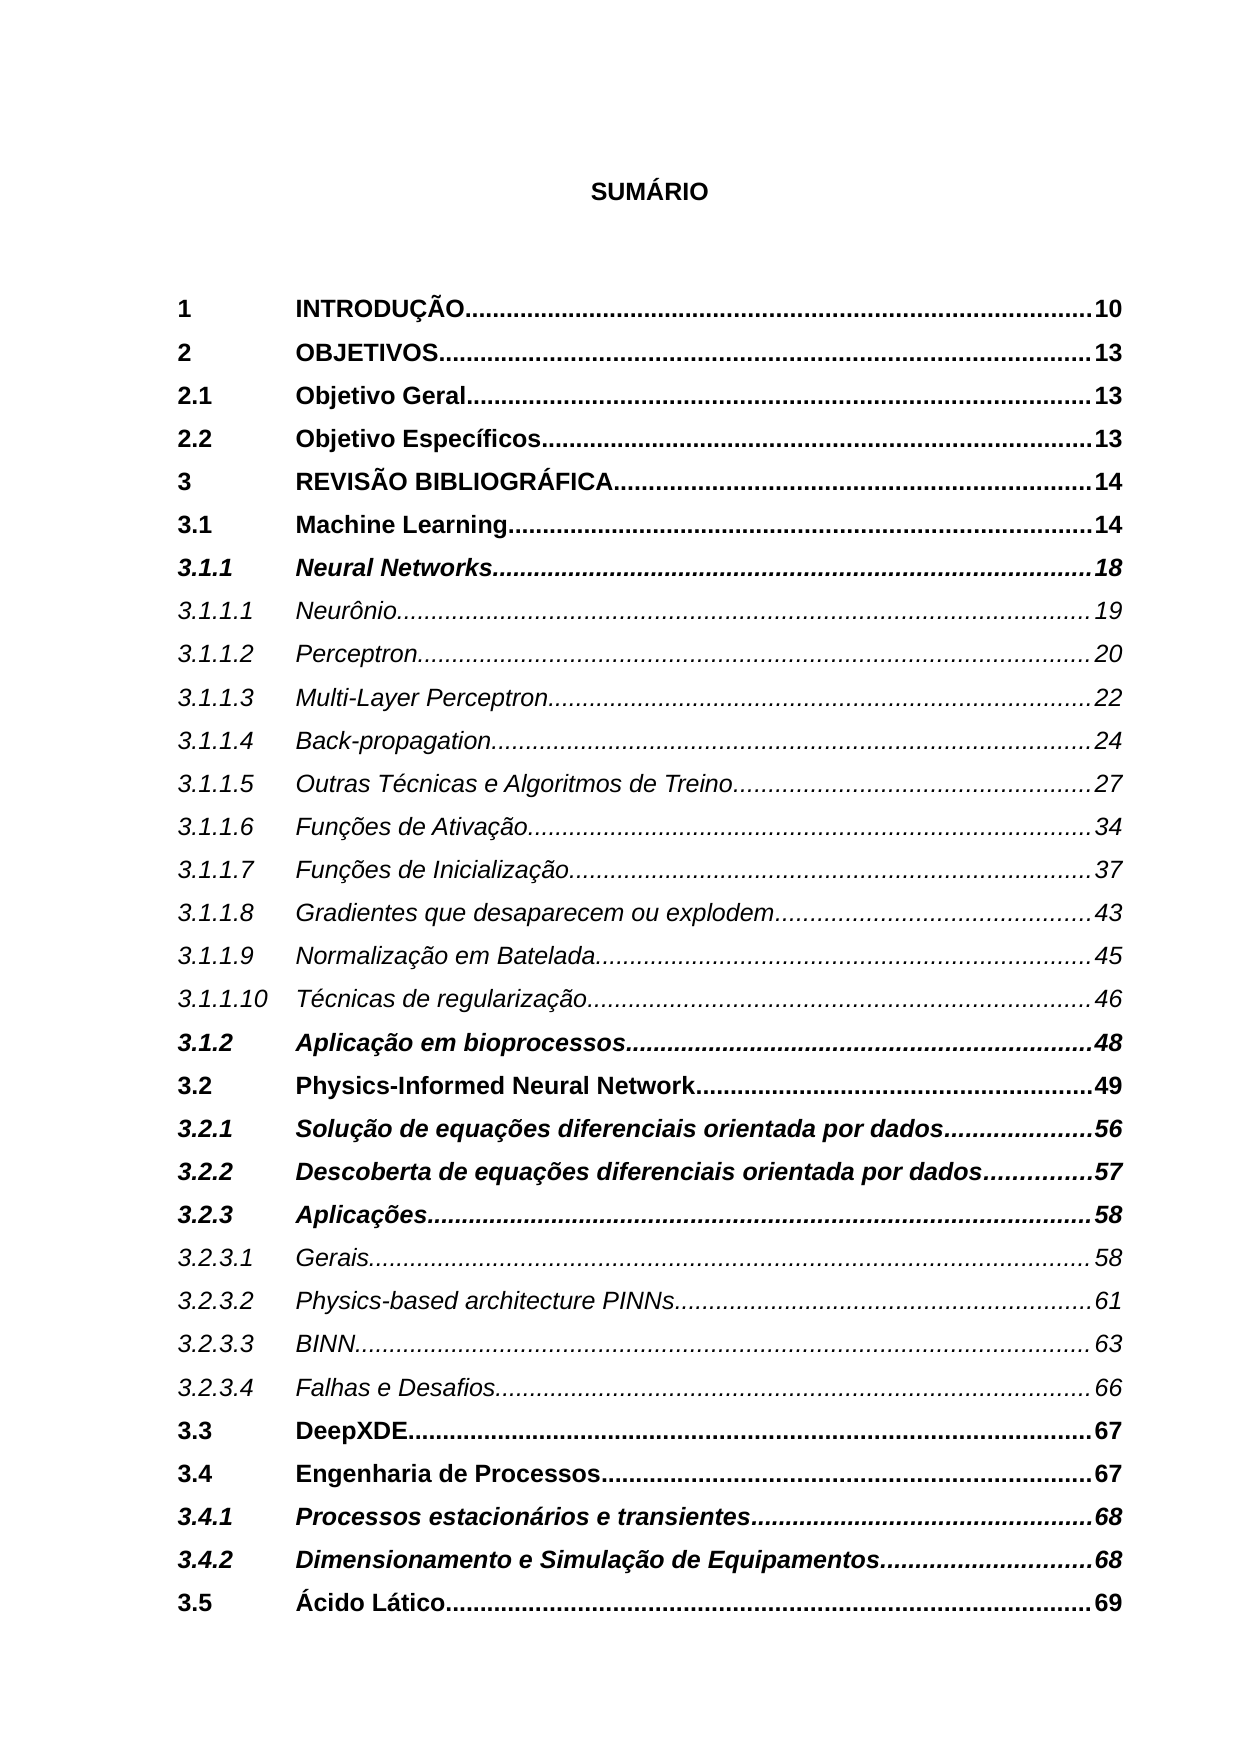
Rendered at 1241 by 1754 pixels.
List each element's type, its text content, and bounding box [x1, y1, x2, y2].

text 2.2 Objetivo Específicos 13 [177, 424, 1122, 453]
text 3.5 Ácido Lático 69 [177, 1588, 1122, 1617]
text 3.1.1.1 Neurônio 19 [177, 596, 1122, 625]
text 3.2.3.2 Physics-based architecture PINNs 61 [177, 1286, 1122, 1315]
text 3.1.1.5 Outras Técnicas e Algoritmos de Treino 27 [177, 769, 1122, 798]
text 3.2.1 Solução de equações diferenciais orientada por dados 56 [177, 1114, 1122, 1143]
text 3.1.1.3 Multi-Layer Perceptron 22 [177, 683, 1122, 711]
text 3.4 Engenharia de Processos 67 [177, 1459, 1122, 1488]
text 3.2.2 Descoberta de equações diferenciais orientada por dados 57 [177, 1157, 1122, 1186]
subtitle Sumário [177, 177, 1122, 206]
text 3.2.3.4 Falhas e Desafios 66 [177, 1373, 1122, 1401]
text 2 Objetivos 13 [177, 338, 1122, 366]
text 3.1 Machine Learning 14 [177, 510, 1122, 539]
text 3.1.1.6 Funções de Ativação 34 [177, 812, 1122, 841]
text 3.1.1.8 Gradientes que desaparecem ou explodem 43 [177, 898, 1122, 927]
text 3.1.1.4 Back-propagation 24 [177, 726, 1122, 754]
text 3.1.2 Aplicação em bioprocessos 48 [177, 1028, 1122, 1056]
text 3.1.1.9 Normalização em Batelada 45 [177, 941, 1122, 970]
text 3 Revisão Bibliográfica 14 [177, 467, 1122, 496]
text 3.4.1 Processos estacionários e transientes 68 [177, 1502, 1122, 1531]
text 3.2.3 Aplicações 58 [177, 1200, 1122, 1229]
text 3.3 DeepXDE 67 [177, 1416, 1122, 1444]
text 3.2.3.3 BINN 63 [177, 1329, 1122, 1358]
text 3.1.1.7 Funções de Inicialização 37 [177, 855, 1122, 884]
text 2.1 Objetivo Geral 13 [177, 381, 1122, 409]
text 3.4.2 Dimensionamento e Simulação de Equipamentos 68 [177, 1545, 1122, 1574]
text 3.1.1 Neural Networks 18 [177, 553, 1122, 582]
text 3.1.1.10 Técnicas de regularização 46 [177, 984, 1122, 1013]
text 3.2 Physics-Informed Neural Network 49 [177, 1071, 1122, 1099]
text 3.1.1.2 Perceptron 20 [177, 639, 1122, 668]
text 1 Introdução 10 [177, 294, 1122, 323]
text 3.2.3.1 Gerais 58 [177, 1243, 1122, 1272]
